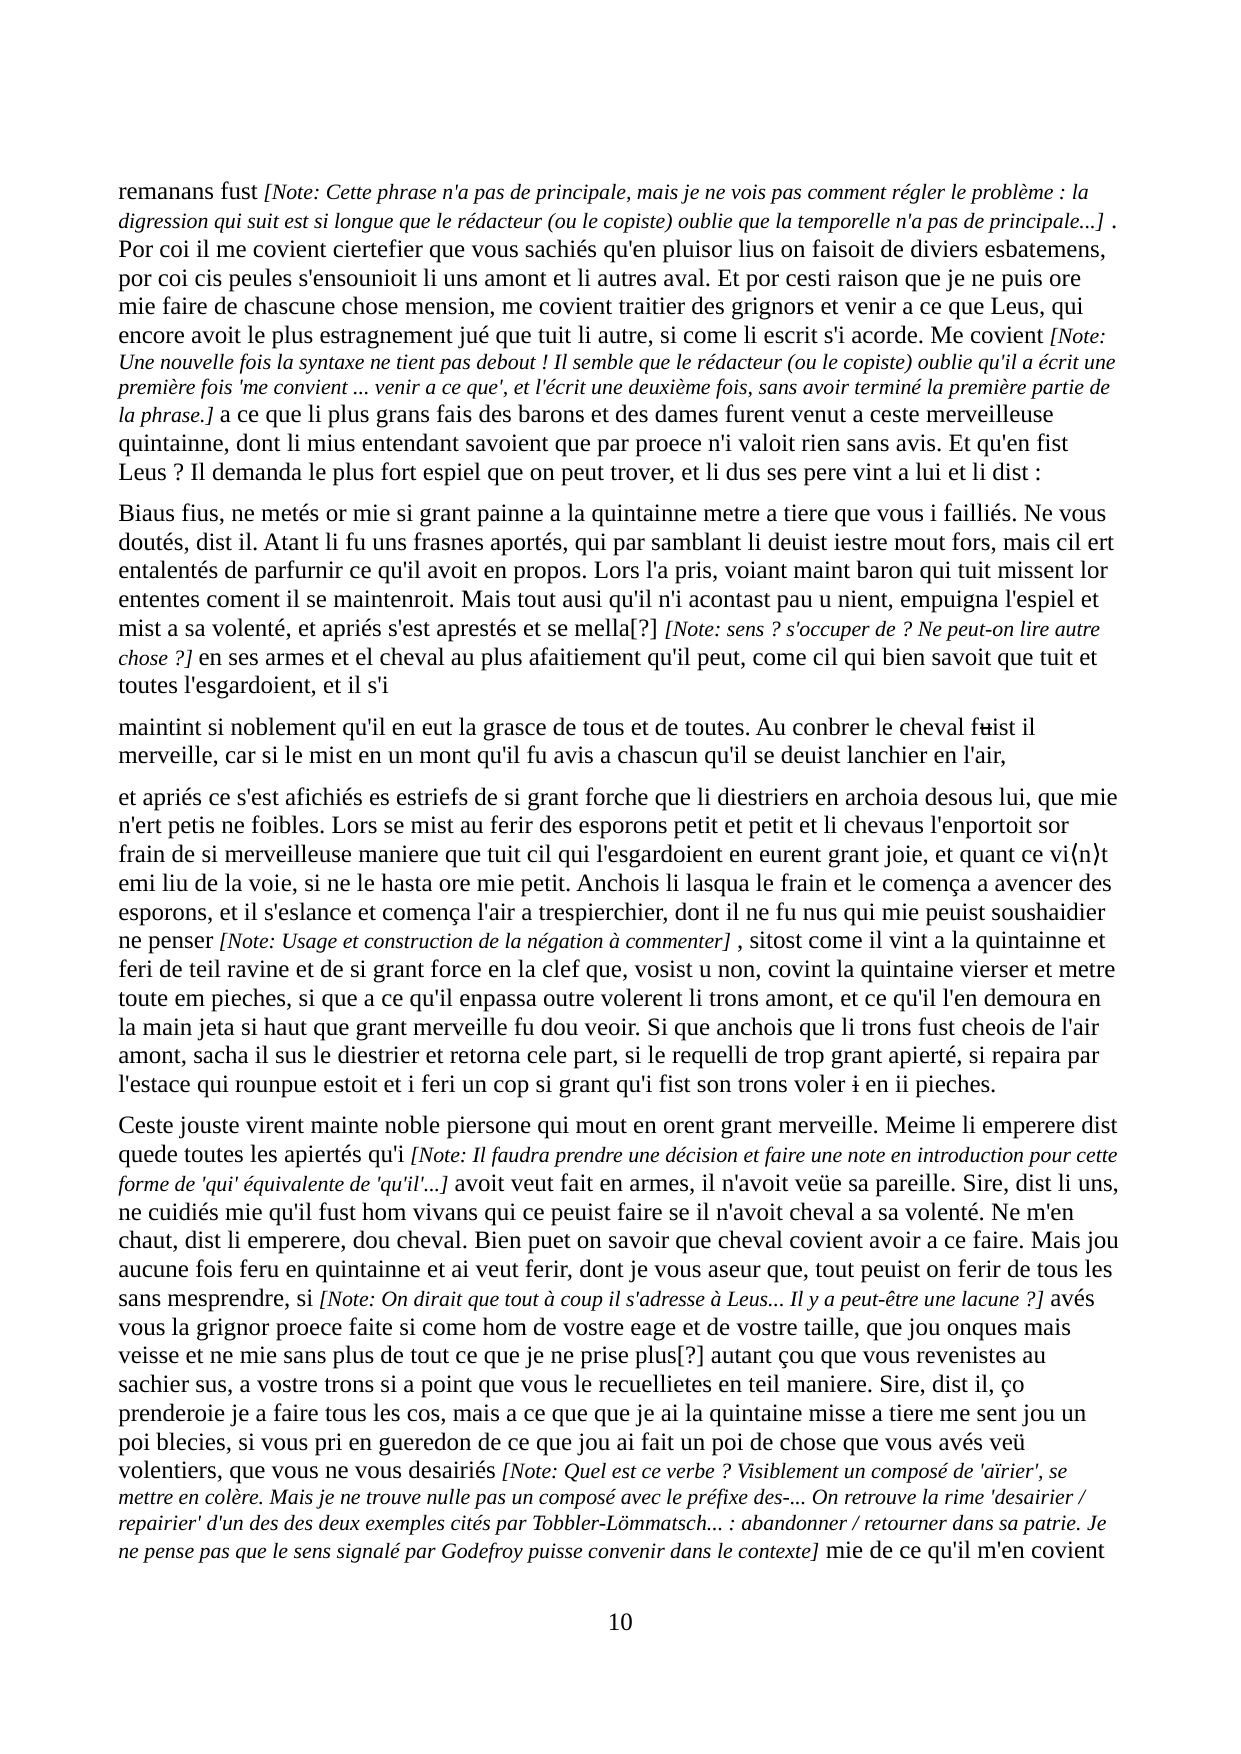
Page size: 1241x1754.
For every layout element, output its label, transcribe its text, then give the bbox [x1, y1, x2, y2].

text Quant Leus eut ce dit, n'i eut celui qui ne l'en tenist a avisé, si ne vorent laissier qu'il n'esprovassent son sens. Lors se remissent au ferir en la quintainne et il n'i eut nul qui n'i fausissent plus vilainnement qu'il n'avoient fait devant. Dont quant ce vit li emperere, cui on avoit de sa chose contee ou il entendoit a autres esbatemens que li auquant faisoient par la campaigne ou il avoit si grant peule asamblé, que s'en tout l'empire n'euist plus de gent ne deuist on demander ou li remanans fust [Note: Cette phrase n'a pas de principale, mais je ne vois pas comment régler le problème : la digression qui suit est si longue que le rédacteur (ou le copiste) oublie que la temporelle n'a pas de principale...] . Por coi il me covient ciertefier que vous sachiés qu'en pluisor lius on faisoit de diviers esbatemens, por coi cis peules s'ensounioit li uns amont et li autres aval. Et por cesti raison que je ne puis ore mie faire de chascune chose mension, me covient traitier des grignors et venir a ce que Leus, qui encore avoit le plus estragnement jué que tuit li autre, si come li escrit s'i acorde. Me covient [Note: Une nouvelle fois la syntaxe ne tient pas debout ! Il semble que le rédacteur (ou le copiste) oublie qu'il a écrit une première fois 'me convient ... venir a ce que', et l'écrit une deuxième fois, sans avoir terminé la première partie de la phrase.] a ce que li plus grans fais des barons et des dames furent venut a ceste merveilleuse quintainne, dont li mius entendant savoient que par proece n'i valoit rien sans avis. Et qu'en fist Leus ? Il demanda le plus fort espiel que on peut trover, et li dus ses pere vint a lui et li dist : [118, 176, 1122, 342]
text et apriés ce s'est afichiés es estriefs de si grant forche que li diestriers en archoia desous lui, que mie n'ert petis ne foibles. Lors se mist au ferir des esporons petit et petit et li chevaus l'enportoit sor frain de si merveilleuse maniere que tuit cil qui l'esgardoient en eurent grant joie, et quant ce vi⟨n⟩t emi liu de la voie, si ne le hasta ore mie petit. Anchois li lasqua le frain et le comença a avencer des esporons, et il s'eslance et comença l'air a trespierchier, dont il ne fu nus qui mie peuist soushaidier ne penser [Note: Usage et construction de la négation à commenter] , sitost come il vint a la quintainne et feri de teil ravine et de si grant force en la clef que, vosist u non, covint la quintaine vierser et metre toute em pieches, si que a ce qu'il enpassa outre volerent li trons amont, et ce qu'il l'en demoura en la main jeta si haut que grant merveille fu dou veoir. Si que anchois que li trons fust cheois de l'air amont, sacha il sus le diestrier et retorna cele part, si le requelli de trop grant apierté, si repaira par l'estace qui rounpue estoit et i feri un cop si grant qu'i fist son trons voler i en ii pieches. [118, 638, 1122, 954]
text Ceste jouste virent mainte noble piersone qui mout en orent grant merveille. Meime li emperere dist quede toutes les apiertés qu'i [Note: Il faudra prendre une décision et faire une note en introduction pour cette forme de 'qui' équivalente de 'qu'il'...] avoit veut fait en armes, il n'avoit veüe sa pareille. Sire, dist li uns, ne cuidiés mie qu'il fust hom vivans qui ce peuist faire se il n'avoit cheval a sa volenté. Ne m'en chaut, dist li emperere, dou cheval. Bien puet on savoir que cheval covient avoir a ce faire. Mais jou aucune fois feru en quintainne et ai veut ferir, dont je vous aseur que, tout peuist on ferir de tous les sans mesprendre, si [Note: On dirait que tout à coup il s'adresse à Leus... Il y a peut-être une lacune ?] avés vous la grignor proece faite si come hom de vostre eage et de vostre taille, que jou onques mais veisse et ne mie sans plus de tout ce que je ne prise plus[?] autant çou que vous revenistes au sachier sus, a vostre trons si a point que vous le recuellietes en teil maniere. Sire, dist il, ço prenderoie je a faire tous les cos, mais a ce que que je ai la quintaine misse a tiere me sent jou un poi blecies, si vous pri en gueredon de ce que jou ai fait un poi de chose que vous avés veü volentiers, que vous ne vous desairiés [Note: Quel est ce verbe ? Visiblement un composé de 'aïrier', se mettre en colère. Mais je ne trouve nulle pas un composé avec le préfixe des-... On retrouve la rime 'desairier / repairier' d'un des des deux exemples cités par Tobbler-Lömmatsch... : abandonner / retourner dans sa patrie. Je ne pense pas que le sens signalé par Godefroy puisse convenir dans le contexte] mie de ce qu'il m'en covient repairier a l'osteil, car je me sent un poi bliciés. Ha ! Leum, biaus fius, come je le cuit bien. Dont se traist priés de lui et le prist par le frain, si l'en mena hors de la et vierti li emperere viers Rome ausi come de ce ne fust riens. Li dus ses peres s'en pierçuit, tuit ausi ont fait aucun qui se sont apriés mis.Ha ! Sire, dist Leum a l'empereour, por Diu merci, retornés ! I alairent lor joie et lor fieste, se il se pierçoivent que nos soiiens issi d'iaus partis. N'aiiés doute, dist li emperere. Atatant s'asambla li dus a aus et dist : Coment, biaus ! Que vous est avenut ? Biens, se Diu plaist, dist li emperere, si est un poi estors a ce fairere que vous avés veut. Ha ! Sire, dist li dus, come jou li avoie bien dit a l'emprindre si fort espiel, coment sui je ore venus au chastiier. Nennil, biaus amis, dist li emperere, ne vous courciés mie. Car ci n'atient nus chatois. En non Diu, sire, dist il, non, car il est atart. Je me muir. Dont le covint illuec pasmer ii fois sor le cheval. [118, 967, 1122, 1563]
text Biaus fius, ne metés or mie si grant painne a la quintainne metre a tiere que vous i failliés. Ne vous doutés, dist il. Atant li fu uns frasnes aportés, qui par samblant li deuist iestre mout fors, mais cil ert entalentés de parfurnir ce qu'il avoit en propos. Lors l'a pris, voiant maint baron qui tuit missent lor ententes coment il se maintenroit. Mais tout ausi qu'il n'i acontast pau u nient, empuigna l'espiel et mist a sa volenté, et apriés s'est aprestés et se mella[?] [Note: sens ? s'occuper de ? Ne peut-on lire autre chose ?] en ses armes et el cheval au plus afaitiement qu'il peut, come cil qui bien savoit que tuit et toutes l'esgardoient, et il s'i [118, 354, 1122, 556]
text maintint si noblement qu'il en eut la grasce de tous et de toutes. Au conbrer le cheval fuist il merveille, car si le mist en un mont qu'il fu avis a chascun qu'il se deuist lanchier en l'air, [118, 568, 1122, 626]
